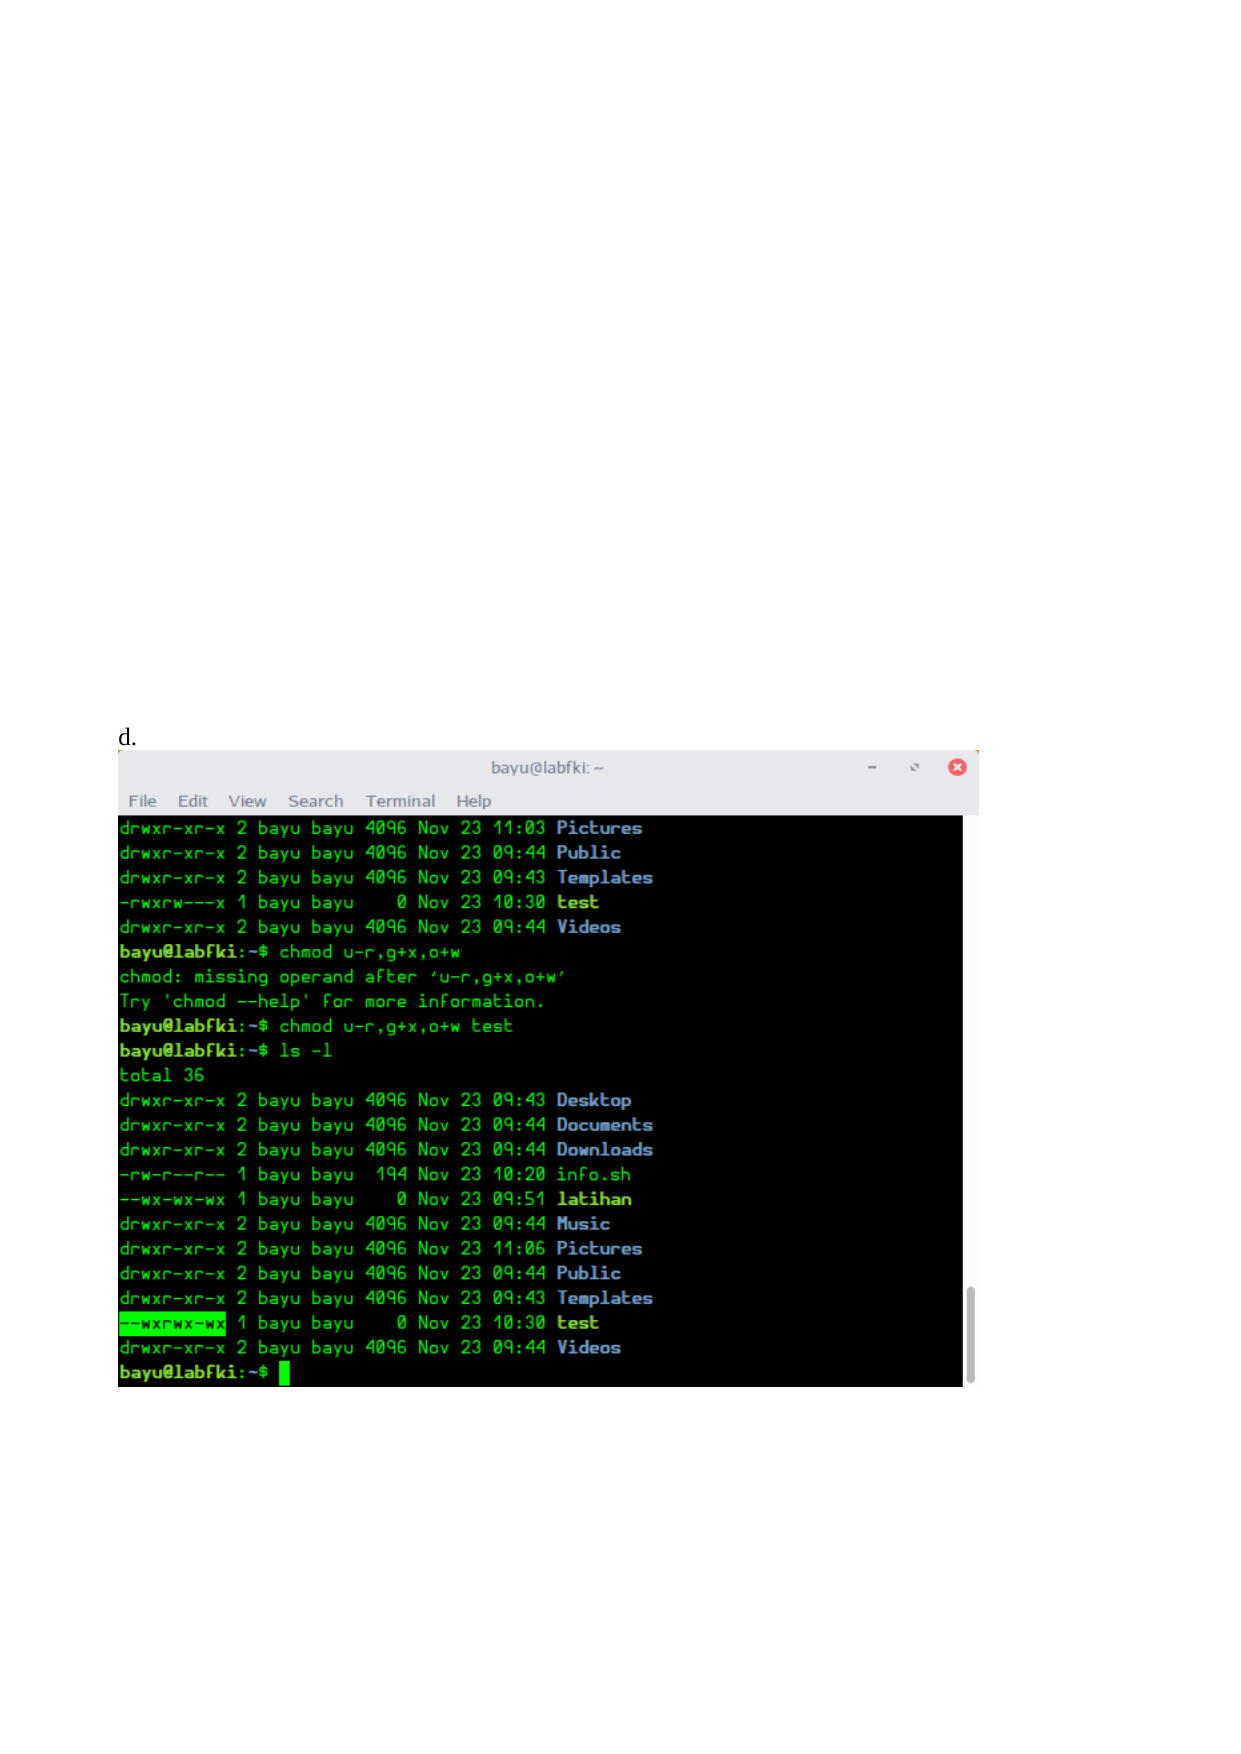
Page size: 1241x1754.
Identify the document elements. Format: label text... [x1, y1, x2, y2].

picture [118, 750, 979, 1387]
text d. [118, 722, 1122, 751]
